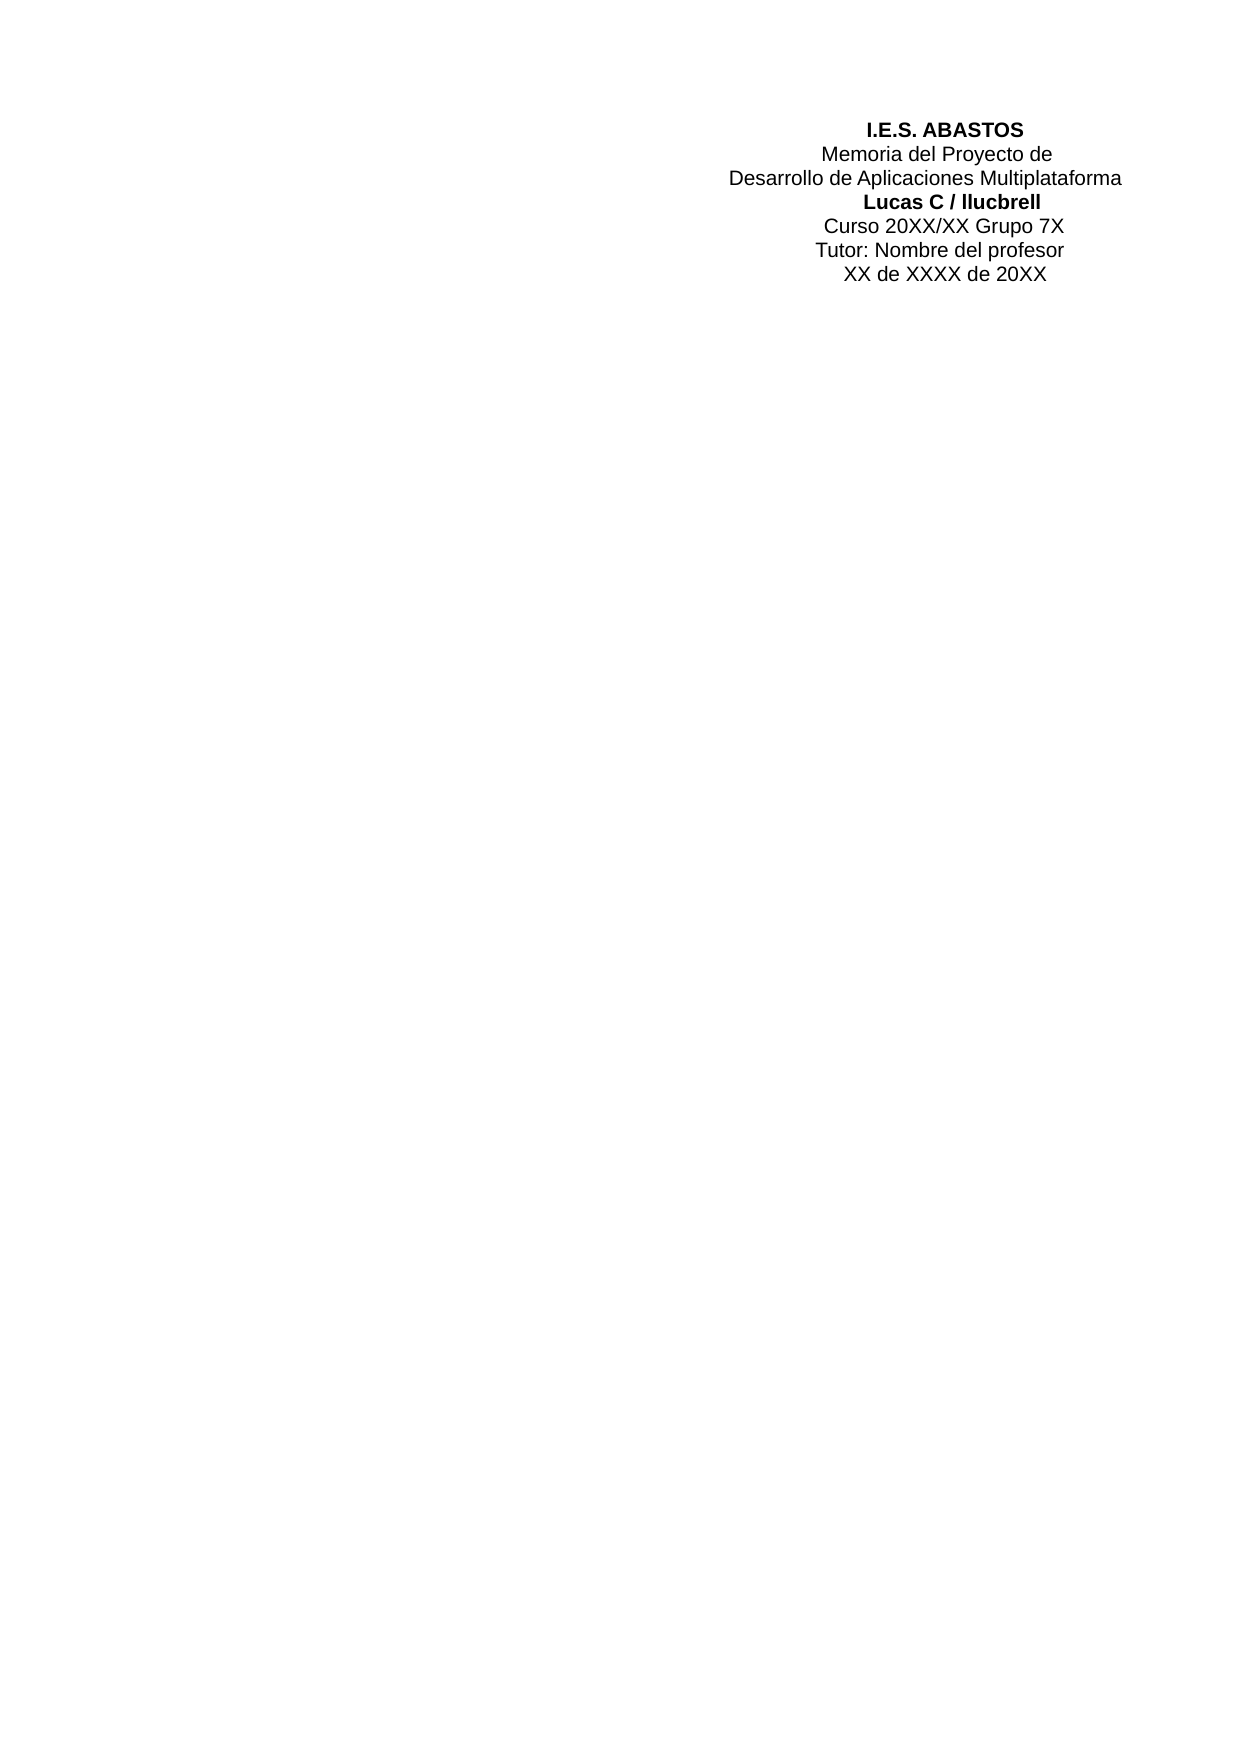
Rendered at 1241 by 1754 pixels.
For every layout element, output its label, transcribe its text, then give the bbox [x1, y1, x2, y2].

text Lucas C / llucbrell [118, 190, 1122, 214]
text I.E.S. ABASTOS [118, 118, 1122, 142]
text XX de XXXX de 20XX [118, 262, 1122, 286]
text Desarrollo de Aplicaciones Multiplataforma [118, 166, 1122, 190]
text Curso 20XX/XX Grupo 7X [118, 214, 1122, 238]
text Memoria del Proyecto de [118, 142, 1122, 166]
text Tutor: Nombre del profesor [118, 238, 1122, 262]
